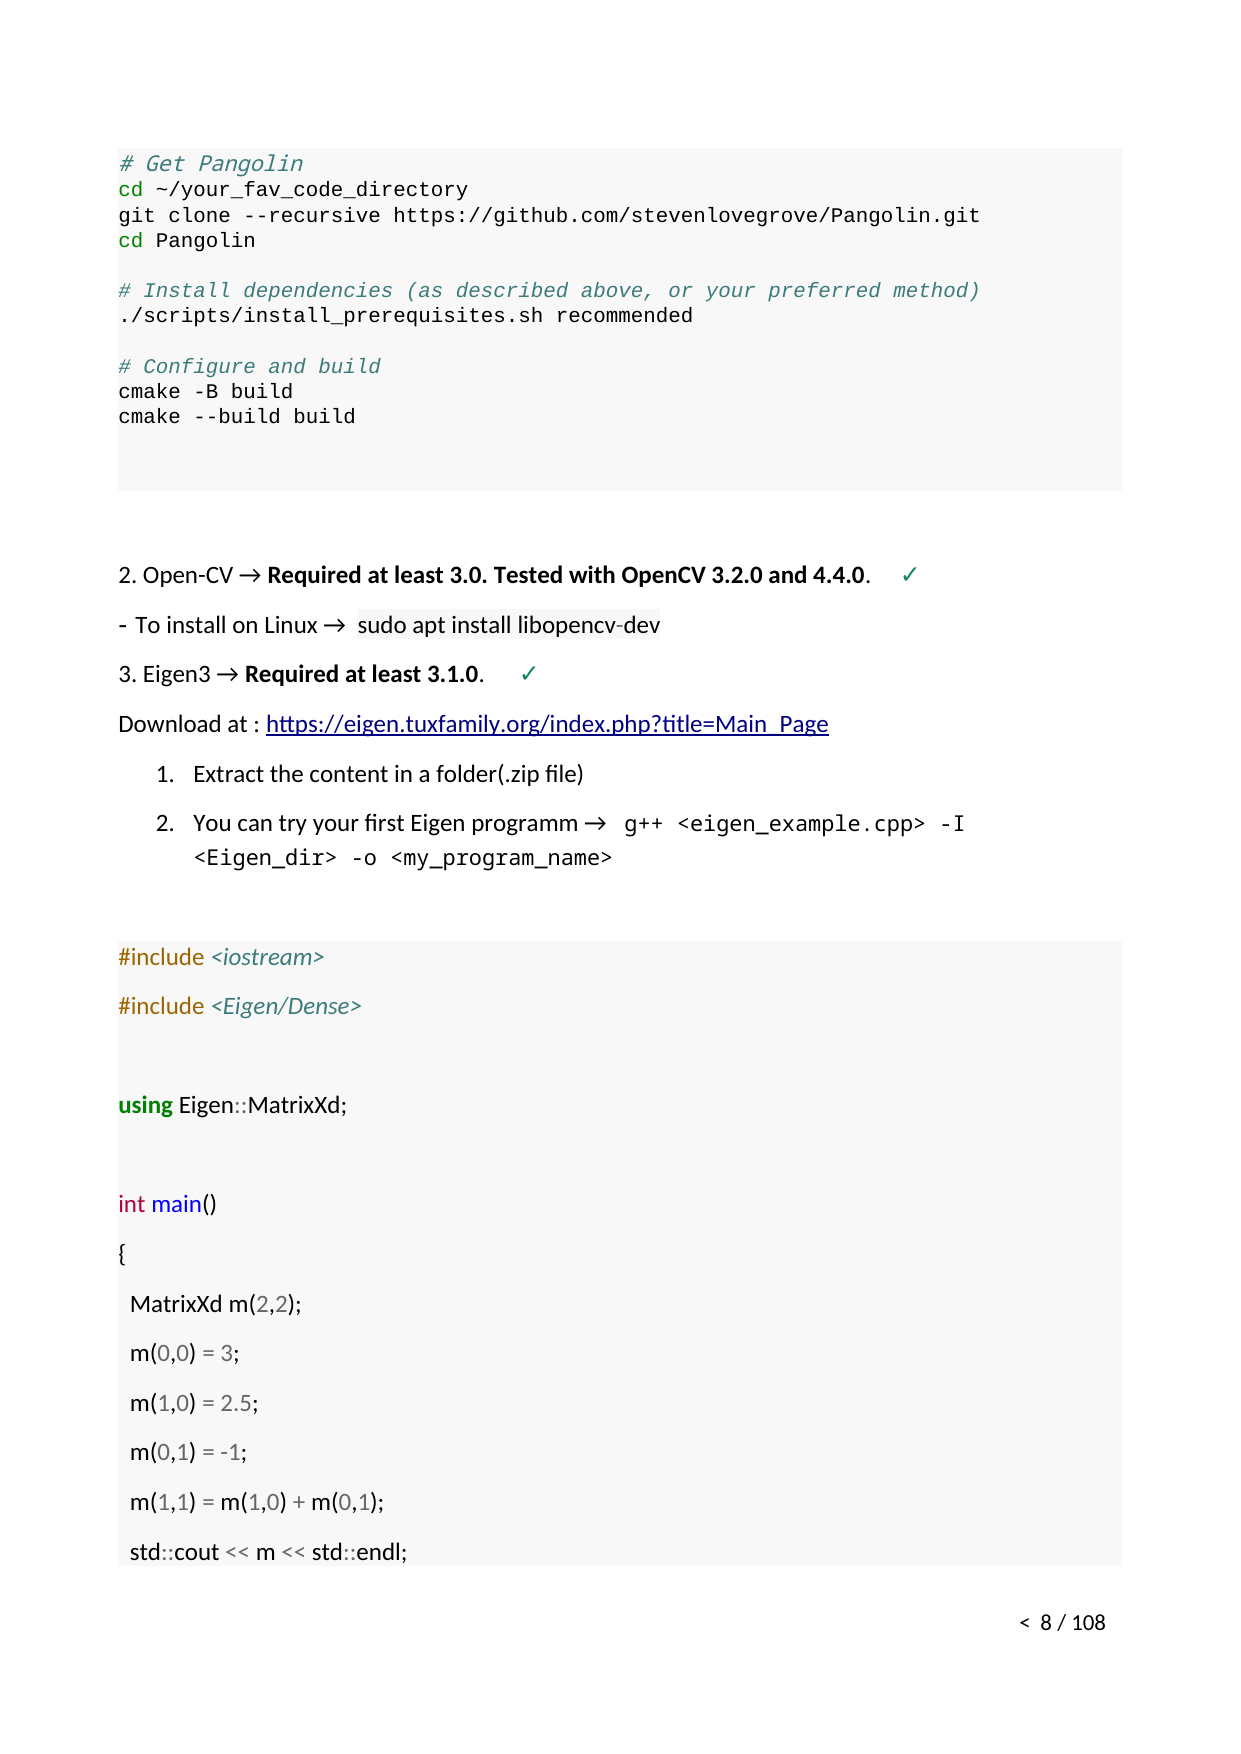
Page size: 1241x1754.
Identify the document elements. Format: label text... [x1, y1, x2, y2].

text cd Pangolin [118, 230, 1122, 253]
text # Install dependencies (as described above, or your preferred method) [118, 280, 1122, 304]
text cmake -B build [118, 381, 1122, 405]
text 3. Eigen3 → Required at least 3.1.0. ✓ [118, 658, 1122, 689]
text m(1,1) = m(1,0) + m(0,1); [118, 1486, 1122, 1517]
text using Eigen::MatrixXd; [118, 1089, 1122, 1120]
text m(0,1) = -1; [118, 1436, 1122, 1467]
text cmake --build build [118, 406, 1122, 430]
text - To install on Linux → sudo apt install libopencv-dev [118, 609, 1122, 639]
text #include <iostream> [118, 941, 1122, 971]
text m(0,0) = 3; [118, 1337, 1122, 1368]
text # Get Pangolin [118, 148, 1122, 177]
text MatrixXd m(2,2); [118, 1288, 1122, 1318]
text git clone --recursive https://github.com/stevenlovegrove/Pangolin.git [118, 205, 1122, 228]
list You can try your first Eigen programm → g++ <eigen_example.cpp> -I <Eigen_dir> -o <my_program_name> [156, 807, 1122, 872]
text std::cout << m << std::endl; [118, 1536, 1122, 1566]
text m(1,0) = 2.5; [118, 1387, 1122, 1417]
text # Configure and build [118, 356, 1122, 379]
text cd ~/your_fav_code_directory [118, 179, 1122, 203]
list Extract the content in a folder(.zip file) [156, 758, 1122, 788]
text Download at : https://eigen.tuxfamily.org/index.php?title=Main_Page [118, 708, 1122, 739]
text 2. Open-CV → Required at least 3.0. Tested with OpenCV 3.2.0 and 4.4.0. ✓ [118, 559, 1122, 590]
text { [118, 1238, 1122, 1269]
text ./scripts/install_prerequisites.sh recommended [118, 306, 1122, 329]
text int main() [118, 1188, 1122, 1219]
text #include <Eigen/Dense> [118, 990, 1122, 1021]
